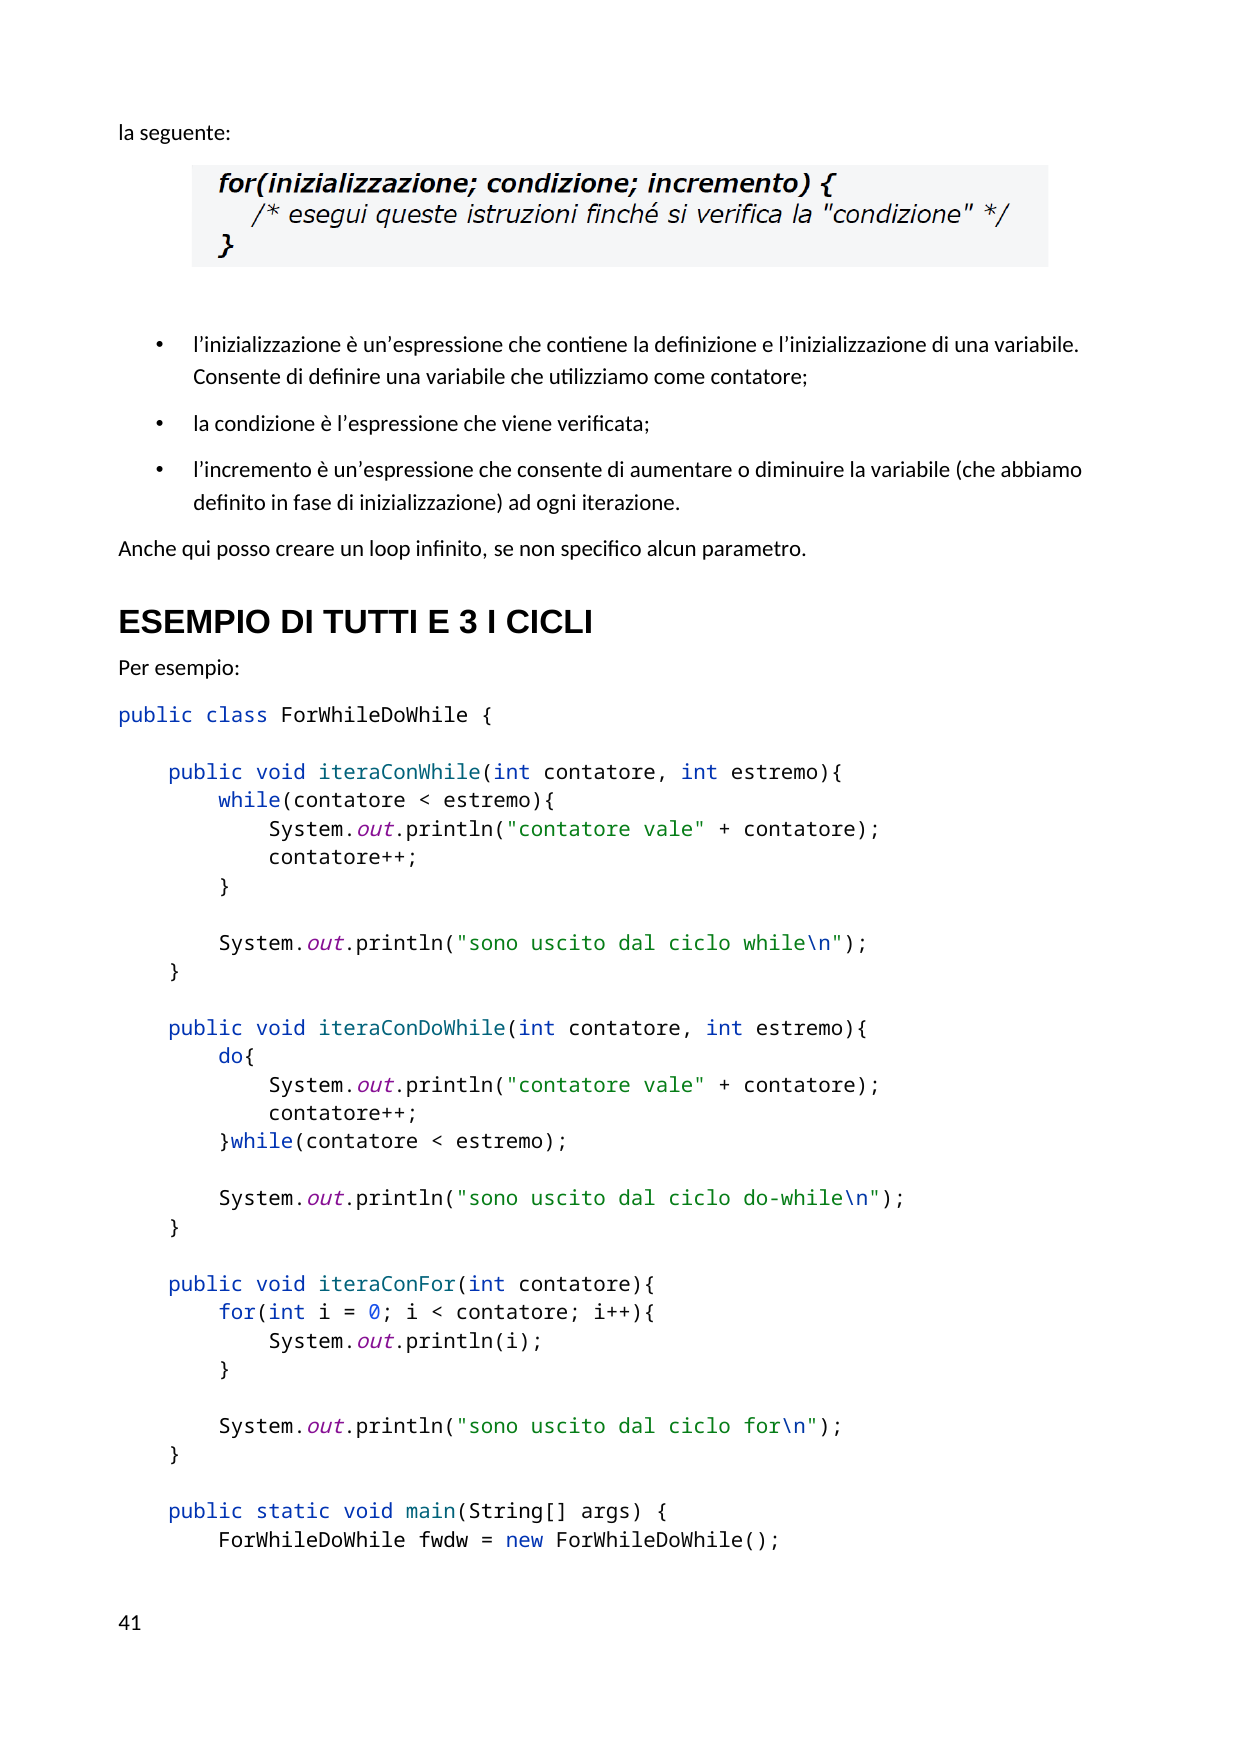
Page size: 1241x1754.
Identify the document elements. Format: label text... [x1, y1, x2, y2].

subtitle ESEMPIO DI TUTTI E 3 I CICLI [118, 602, 1122, 641]
text Anche qui posso creare un loop infinito, se non specifico alcun parametro. [118, 534, 1122, 563]
text public class ForWhileDoWhile { public void iteraConWhile(int contatore, int estremo){ while(contatore < estremo){ System.out.println("contatore vale" + contatore); contatore++; } System.out.println("sono uscito dal ciclo while\n"); } public void iteraConDoWhile(int contatore, int estremo){ do{ System.out.println("contatore vale" + contatore); contatore++; }while(contatore < estremo); System.out.println("sono uscito dal ciclo do-while\n"); } public void iteraConFor(int contatore){ for(int i = 0; i < contatore; i++){ System.out.println(i); } System.out.println("sono uscito dal ciclo for\n"); } public static void main(String[] args) { ForWhileDoWhile fwdw = new ForWhileDoWhile(); [118, 700, 1122, 1553]
picture [191, 165, 1049, 267]
list la condizione è l’espressione che viene verificata; [156, 409, 1122, 437]
text la seguente: [118, 118, 1122, 146]
list l’incremento è un’espressione che consente di aumentare o diminuire la variabile (che abbiamo definito in fase di inizializzazione) ad ogni iterazione. [156, 456, 1122, 516]
text Per esempio: [118, 653, 1122, 681]
list l’inizializzazione è un’espressione che contiene la definizione e l’inizializzazione di una variabile. Consente di definire una variabile che utilizziamo come contatore; [156, 330, 1122, 390]
